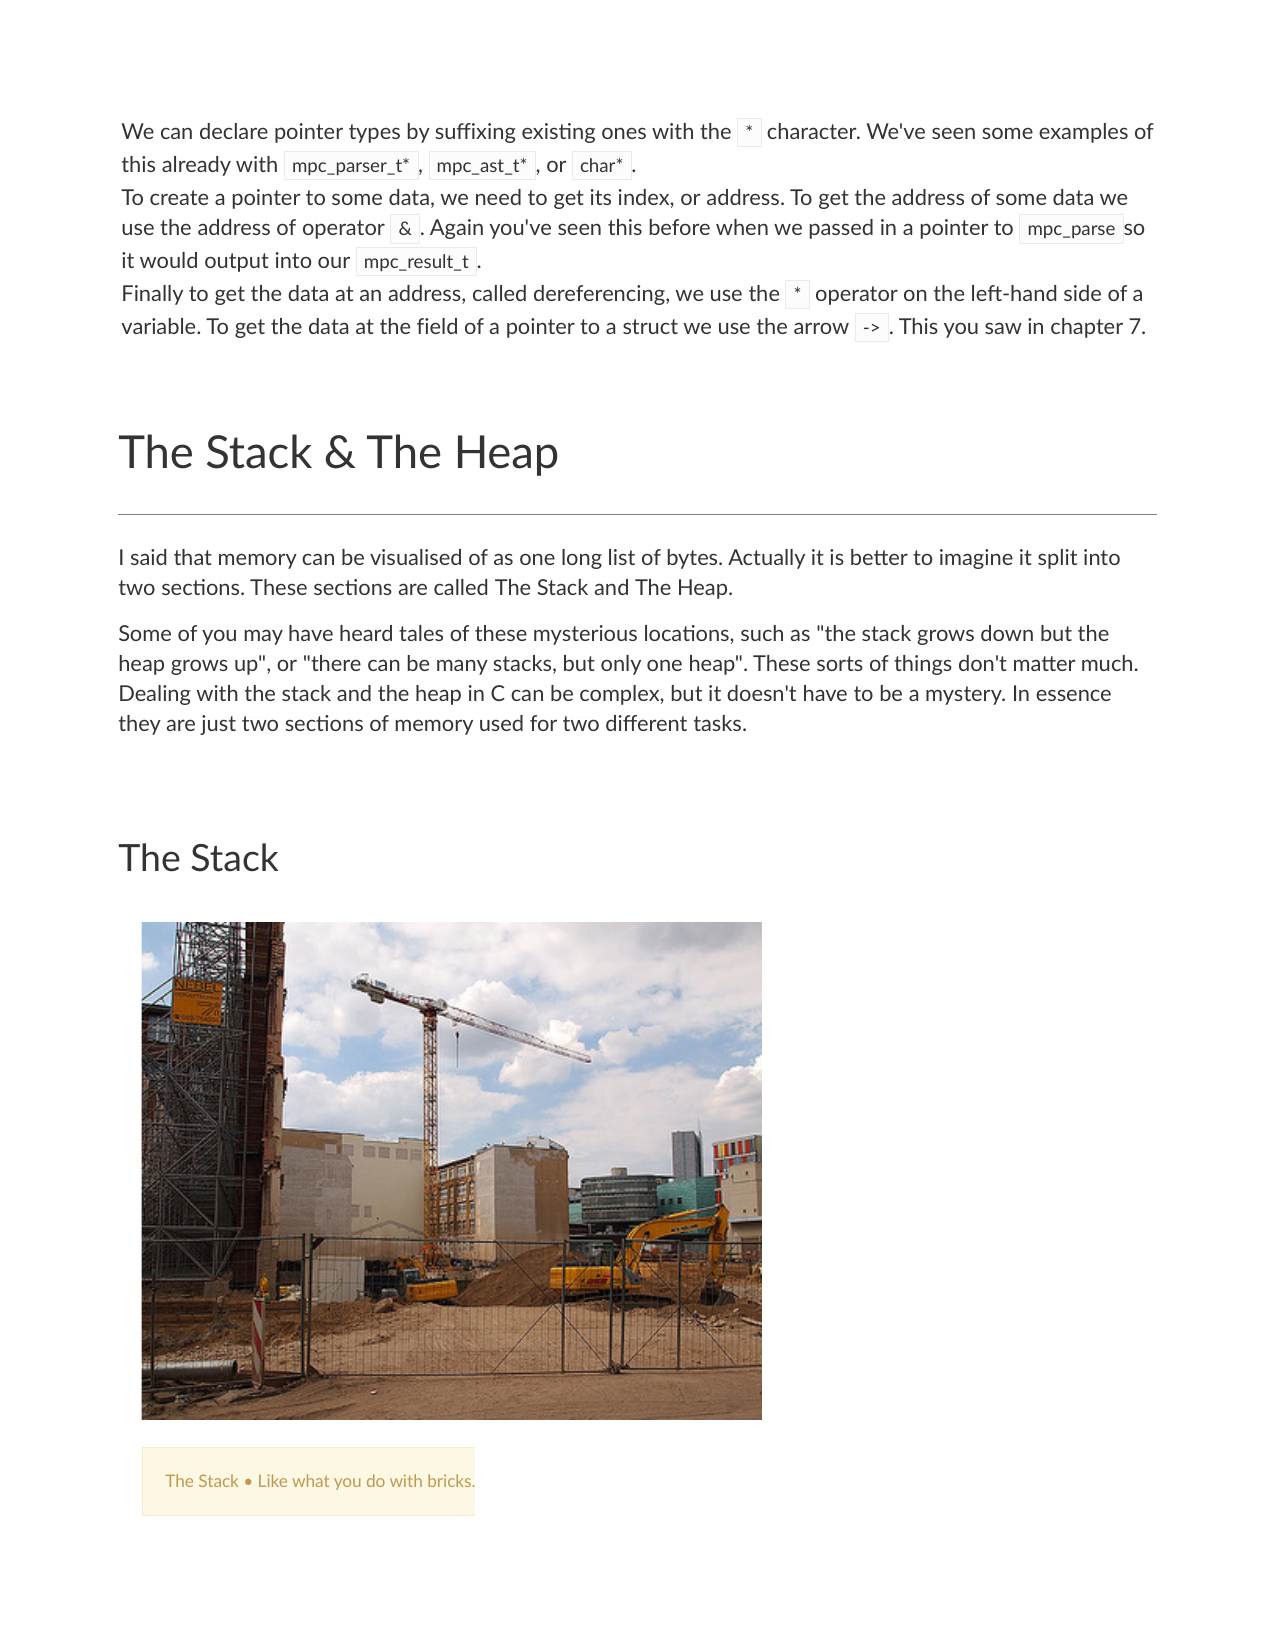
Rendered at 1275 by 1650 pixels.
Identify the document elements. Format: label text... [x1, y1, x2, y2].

text Some of you may have heard tales of these mysterious locations, such as "the stack grows down but the heap grows up", or "there can be many stacks, but only one heap". These sorts of things don't matter much. Dealing with the stack and the heap in C can be complex, but it doesn't have to be a mystery. In essence they are just two sections of memory used for two different tasks. [118, 620, 1157, 736]
text To create a pointer to some data, we need to get its index, or address. To get the address of some data we use the address of operator &. Again you've seen this before when we passed in a pointer to mpc_parseso it would output into our mpc_result_t. [121, 184, 1154, 276]
text We can declare pointer types by suffixing existing ones with the * character. We've seen some examples of this already with mpc_parser_t*, mpc_ast_t*, or char*. [121, 118, 1154, 179]
picture [141, 922, 762, 1420]
subtitle The Stack & The Heap [118, 424, 1157, 478]
text Finally to get the data at an address, called dereferencing, we use the * operator on the left-hand side of a variable. To get the data at the field of a pointer to a struct we use the arrow ->. This you saw in chapter 7. [121, 280, 1154, 341]
text I said that memory can be visualised of as one long list of bytes. Actually it is better to imagine it split into two sections. These sections are called The Stack and The Heap. [118, 544, 1157, 600]
subtitle The Stack [118, 834, 1157, 879]
text The Stack • Like what you do with bricks. [143, 1447, 1133, 1515]
